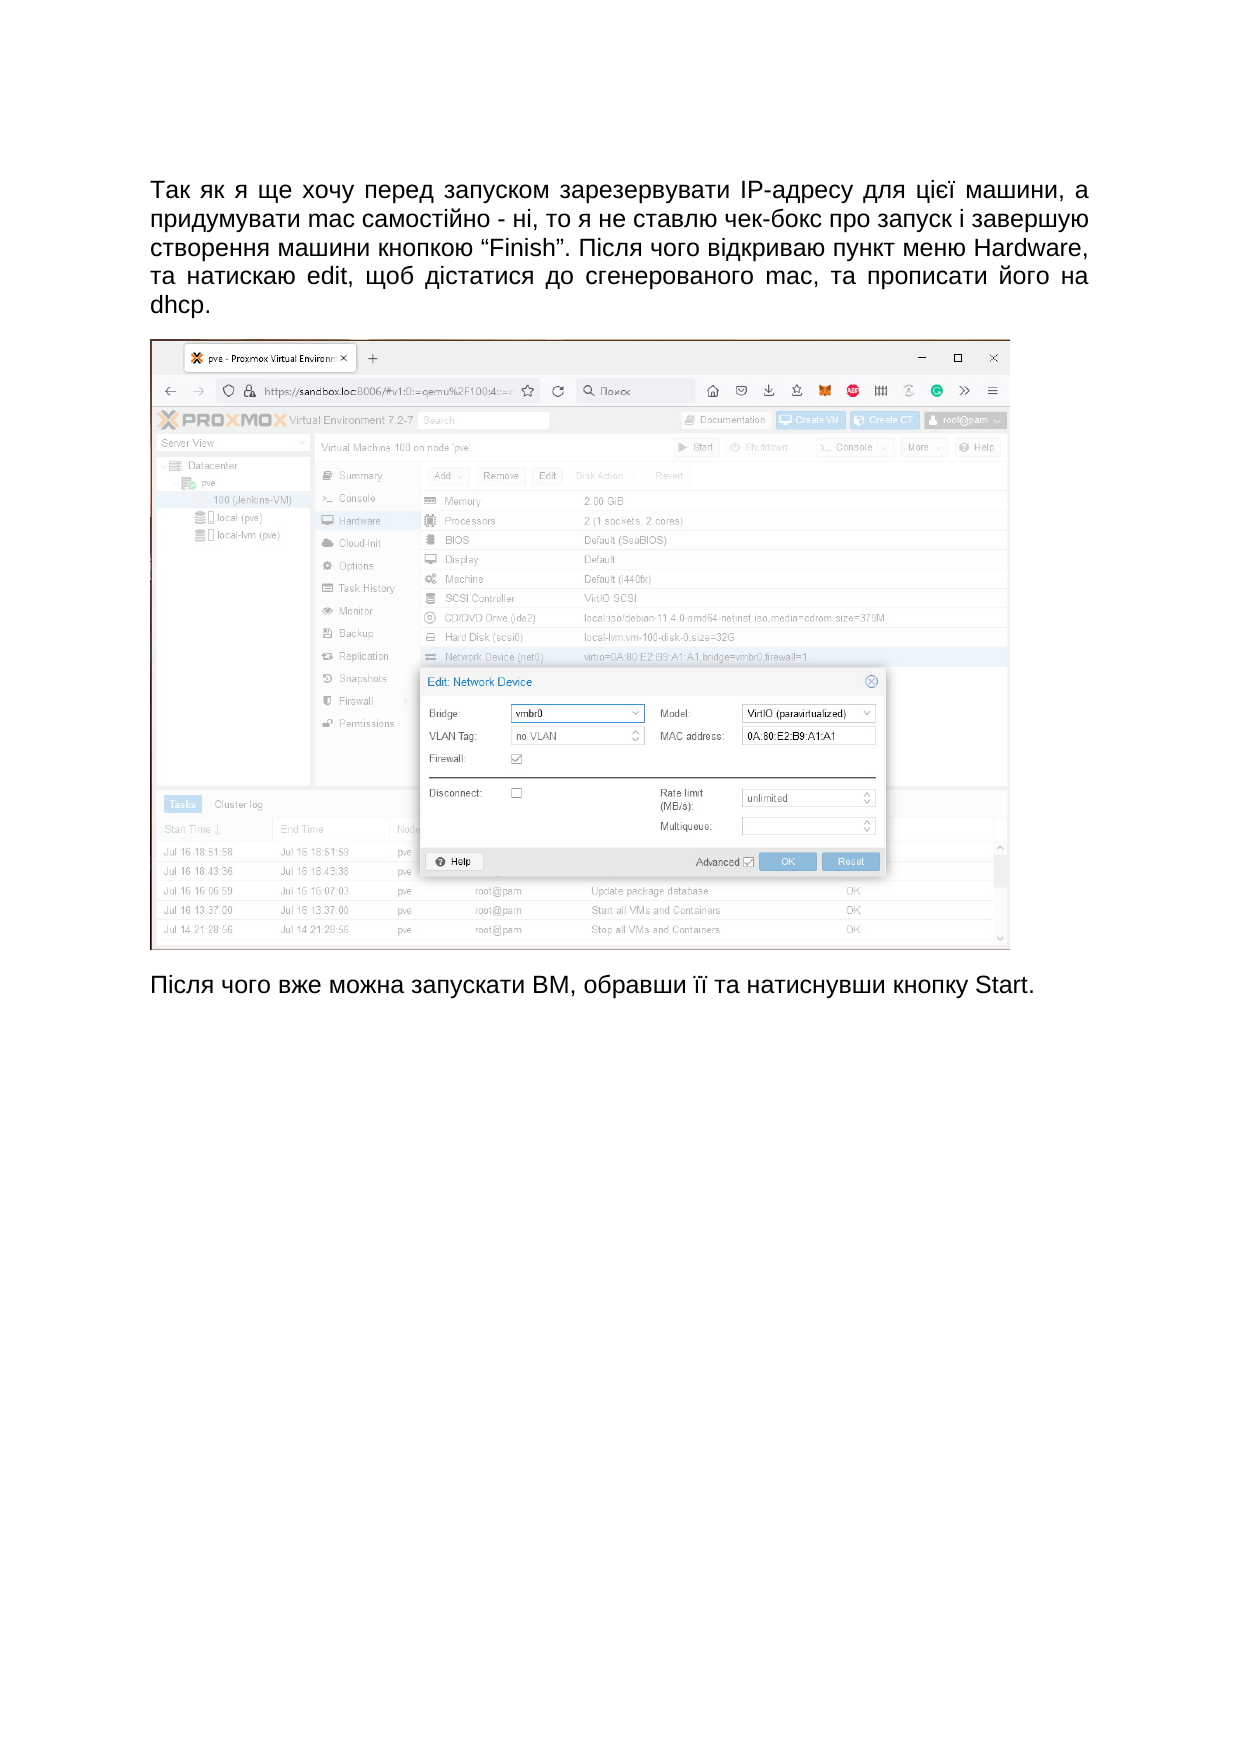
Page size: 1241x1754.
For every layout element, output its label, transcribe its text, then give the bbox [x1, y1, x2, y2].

text Так як я ще хочу перед запуском зарезервувати IP-адресу для цієї машини, а придумувати mac самостійно - ні, то я не ставлю чек-бокс про запуск і завершую створення машини кнопкою “Finish”. Після чого відкриваю пункт меню Hardware, та натискаю edit, щоб дістатися до сгенерованого mac, та прописати його на dhcp. [150, 175, 1090, 319]
text Після чого вже можна запускати ВМ, обравши її та натиснувши кнопку Start. [150, 970, 1090, 999]
picture [150, 339, 1011, 950]
